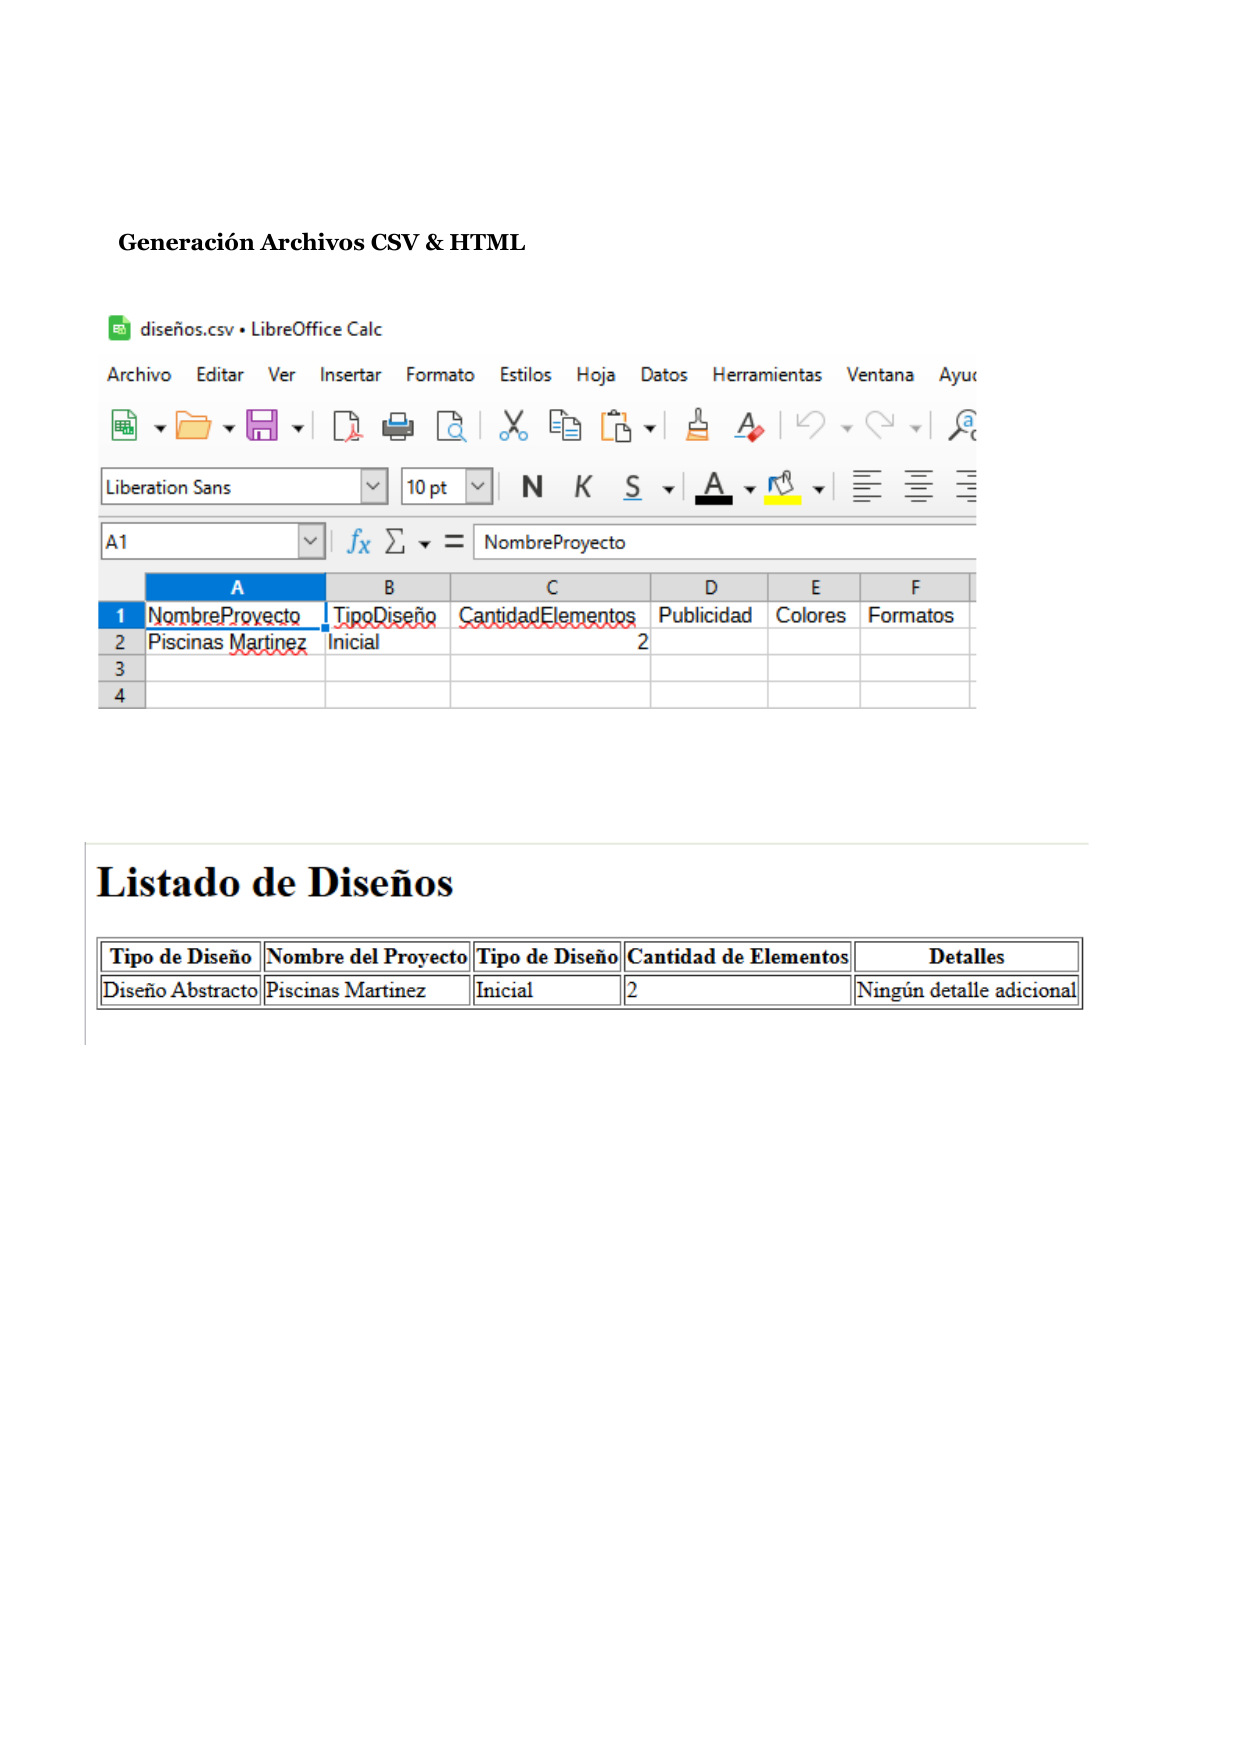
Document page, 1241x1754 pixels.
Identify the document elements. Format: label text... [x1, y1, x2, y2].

text Generación Archivos CSV & HTML [118, 230, 1122, 256]
picture [84, 842, 1089, 1045]
picture [98, 315, 977, 709]
